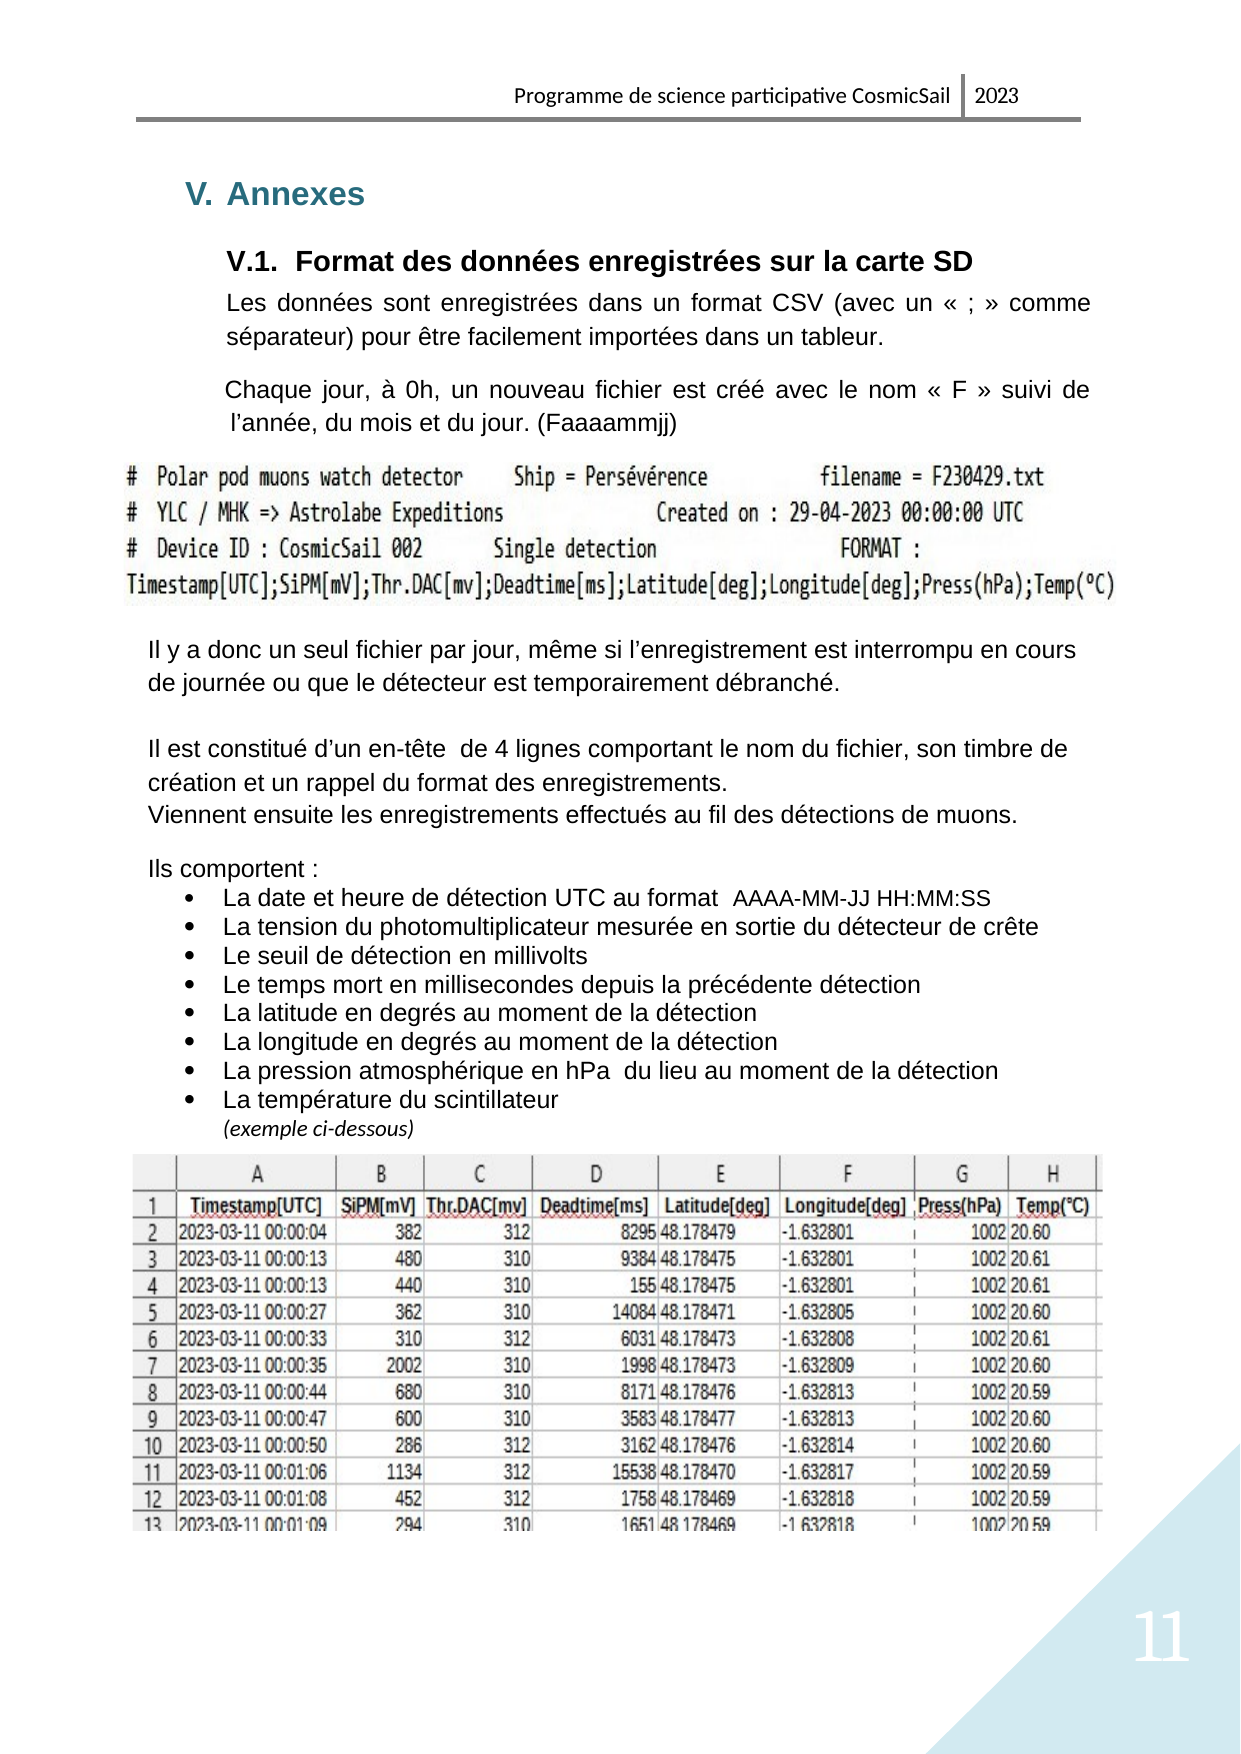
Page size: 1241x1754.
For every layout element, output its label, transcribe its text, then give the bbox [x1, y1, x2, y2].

list La latitude en degrés au moment de la détection [185, 998, 1093, 1027]
text Il y a donc un seul fichier par jour, même si l’enregistrement est interrompu en cours de journée ou que le détecteur est temporairement débranché. Il est constitué d’un en-tête de 4 lignes comportant le nom du fichier, son timbre de création et un rappel du format des enregistrements. Viennent ensuite les enregistrements effectués au fil des détections de muons. [148, 606, 1093, 829]
text (exemple ci-dessous) [223, 1114, 1093, 1142]
list La température du scintillateur [185, 1085, 1093, 1114]
picture [123, 462, 1117, 606]
subtitle Format des données enregistrées sur la carte SD [226, 244, 1093, 277]
list Le seuil de détection en millivolts [185, 941, 1093, 969]
list La pression atmosphérique en hPa du lieu au moment de la détection [185, 1056, 1093, 1085]
list Le temps mort en millisecondes depuis la précédente détection [185, 969, 1093, 998]
list La date et heure de détection UTC au format AAAA-MM-JJ HH:MM:SS [185, 883, 1093, 912]
picture [132, 1154, 1103, 1531]
subtitle Annexes [185, 174, 1093, 213]
text Chaque jour, à 0h, un nouveau fichier est créé avec le nom « F » suivi de l’année, du mois et du jour. (Faaaammjj) [224, 375, 1093, 437]
list Les données sont enregistrées dans un format CSV (avec un « ; » comme séparateur) pour être facilement importées dans un tableur. [208, 288, 1093, 350]
list La longitude en degrés au moment de la détection [185, 1027, 1093, 1056]
list La tension du photomultiplicateur mesurée en sortie du détecteur de crête [185, 912, 1093, 941]
text Ils comportent : [148, 854, 1093, 883]
